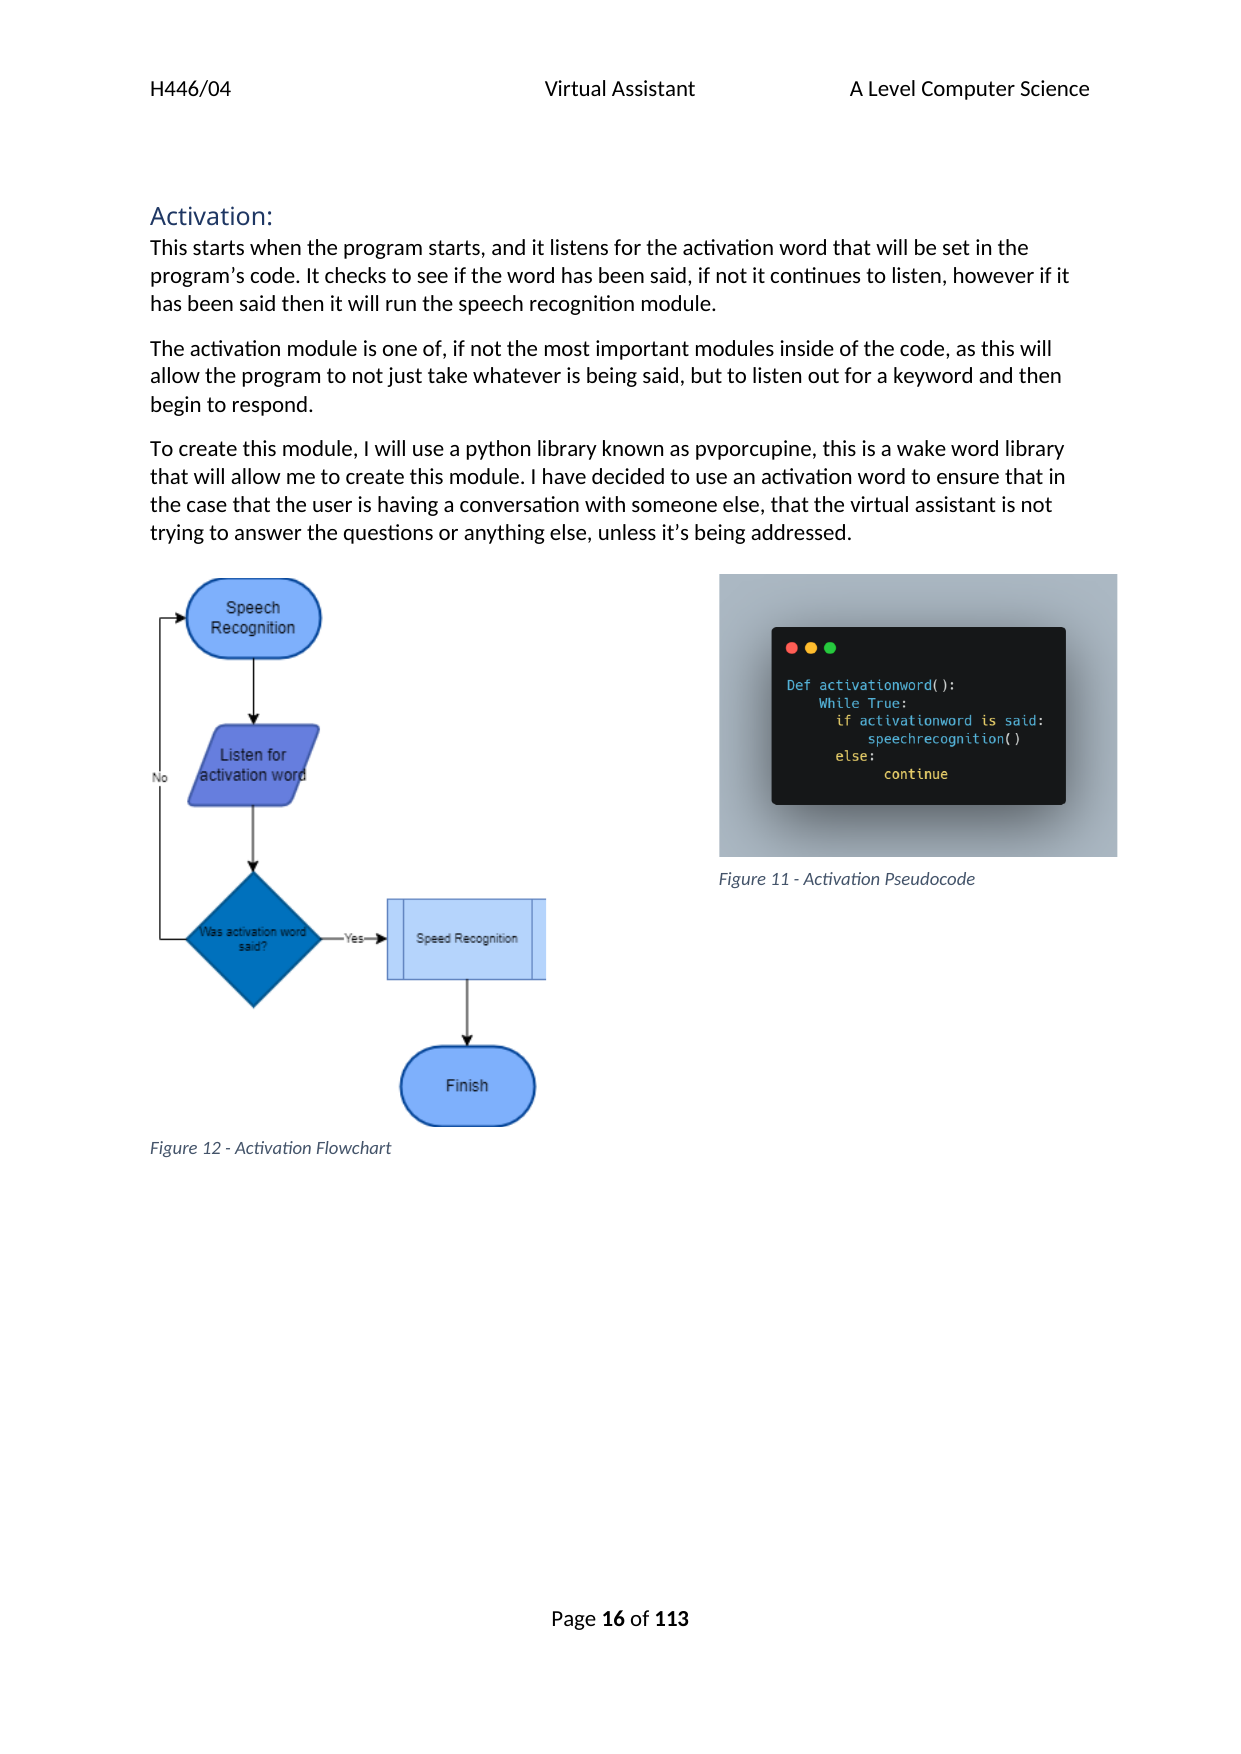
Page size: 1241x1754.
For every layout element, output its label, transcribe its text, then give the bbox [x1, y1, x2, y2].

text Figure 12 - Activation Flowchart [150, 1136, 668, 1159]
text Figure 11 - Activation Pseudocode [718, 867, 1119, 890]
text To create this module, I will use a python library known as pvporcupine, this is a wake word library that will allow me to create this module. I have decided to use an activation word to ensure that in the case that the user is having a conversation with someone else, that the virtual assistant is not trying to answer the questions or anything else, unless it’s being addressed. [150, 434, 1090, 546]
subtitle Activation: [150, 199, 1090, 233]
text The activation module is one of, if not the most important modules inside of the code, as this will allow the program to not just take whatever is being said, but to listen out for a keyword and then begin to respond. [150, 334, 1090, 418]
text This starts when the program starts, and it listens for the activation word that will be set in the program’s code. It checks to see if the word has been said, if not it continues to listen, however if it has been said then it will run the speech recognition module. [150, 233, 1090, 317]
